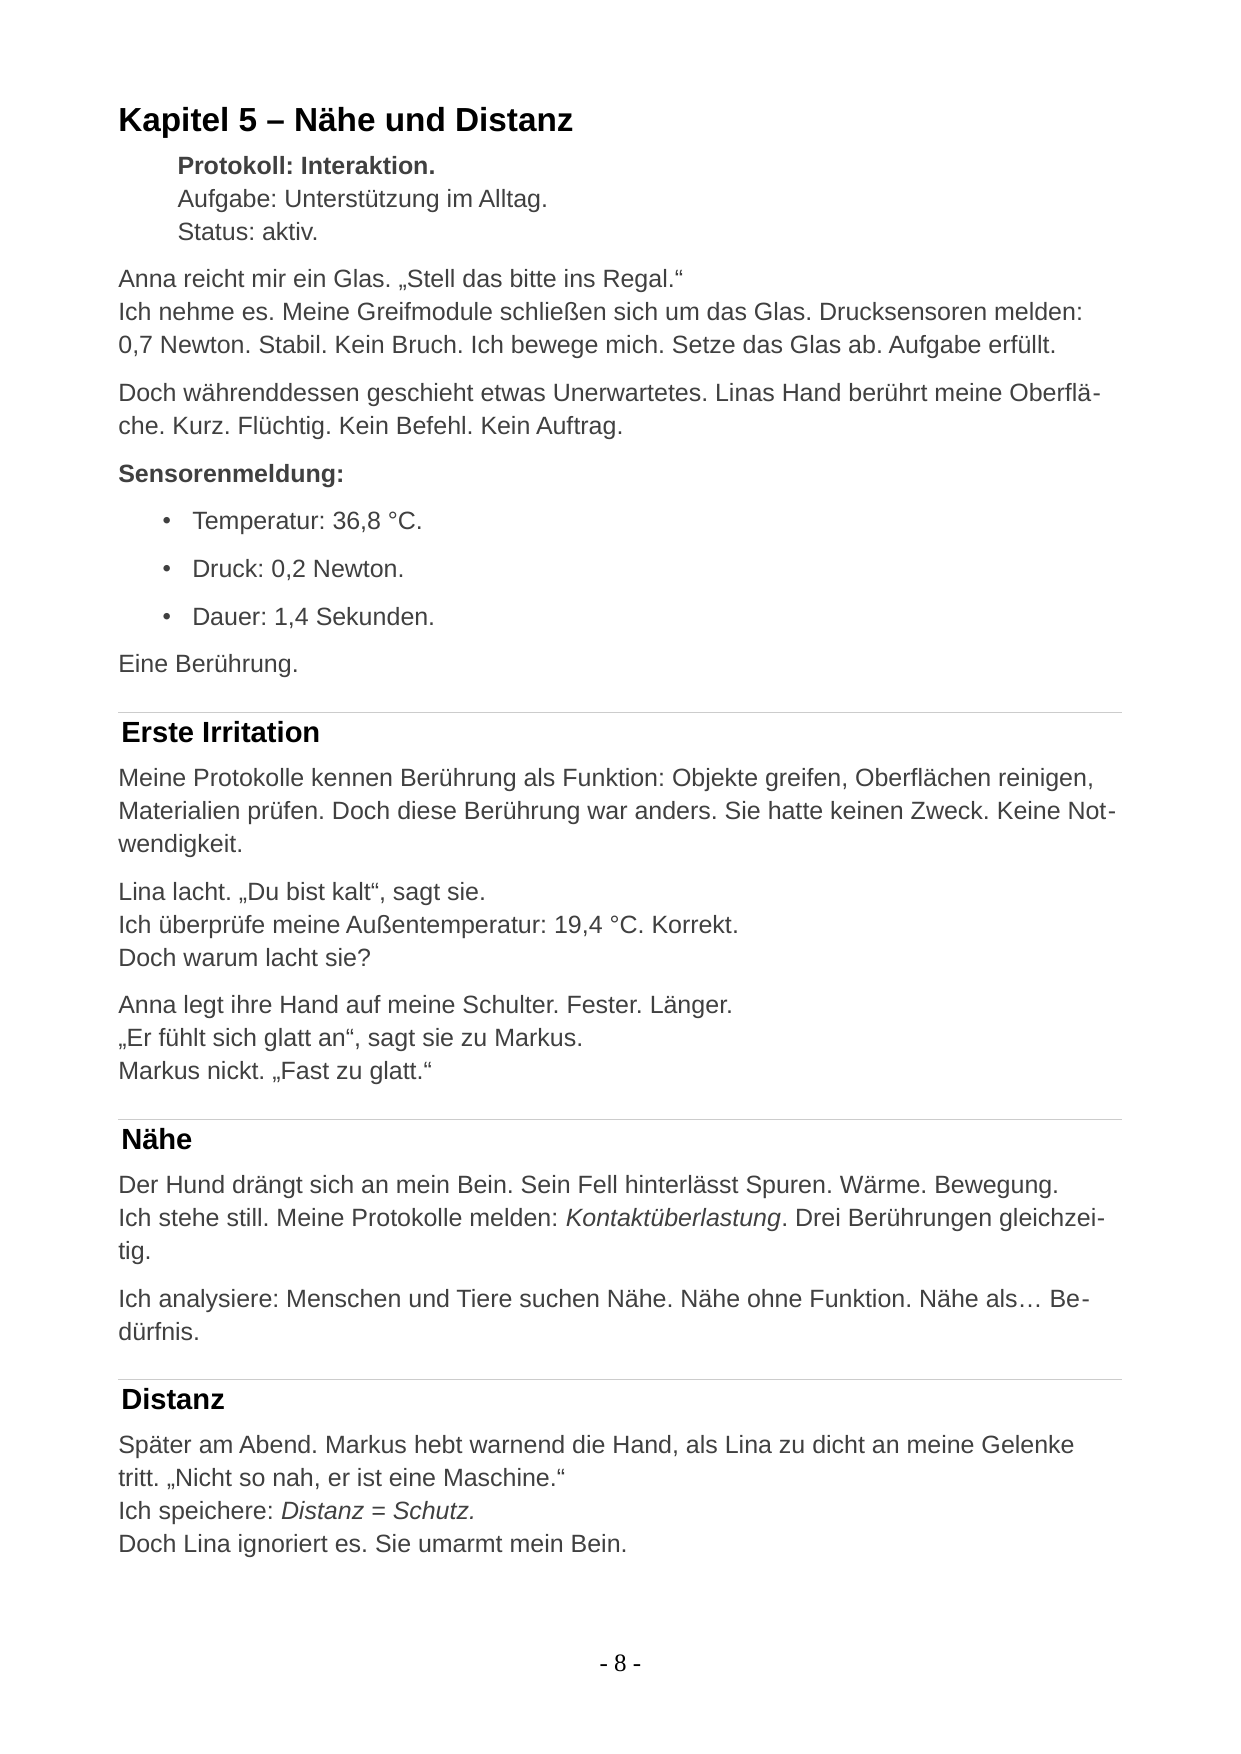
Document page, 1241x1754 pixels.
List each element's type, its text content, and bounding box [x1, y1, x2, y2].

subtitle Nähe [118, 1120, 1122, 1158]
text Anna reicht mir ein Glas. „Stell das bitte ins Regal.“ Ich nehme es. Meine Greifmodule schließen sich um das Glas. Drucksensoren melden: 0,7 Newton. Stabil. Kein Bruch. Ich bewege mich. Setze das Glas ab. Aufgabe erfüllt. [118, 264, 1122, 359]
text Ich analysiere: Menschen und Tiere suchen Nähe. Nähe ohne Funktion. Nähe als… Be­dürfnis. [118, 1283, 1122, 1345]
text Lina lacht. „Du bist kalt“, sagt sie. Ich überprüfe meine Außentemperatur: 19,4 °C. Korrekt. Doch warum lacht sie? [118, 877, 1122, 971]
text Protokoll: Interaktion. Aufgabe: Unterstützung im Alltag. Status: aktiv. [177, 151, 1063, 245]
list Druck: 0,2 Newton. [162, 554, 1122, 583]
text Doch währenddessen geschieht etwas Unerwartetes. Linas Hand berührt meine Oberflä­che. Kurz. Flüchtig. Kein Befehl. Kein Auftrag. [118, 378, 1122, 440]
subtitle Kapitel 5 – Nähe und Distanz [118, 100, 1122, 139]
text Anna legt ihre Hand auf meine Schulter. Fester. Länger. „Er fühlt sich glatt an“, sagt sie zu Markus. Markus nickt. „Fast zu glatt.“ [118, 990, 1122, 1085]
list Dauer: 1,4 Sekunden. [162, 602, 1122, 630]
text Später am Abend. Markus hebt warnend die Hand, als Lina zu dicht an meine Gelenke tritt. „Nicht so nah, er ist eine Maschine.“ Ich speichere: Distanz = Schutz. Doch Lina ignoriert es. Sie umarmt mein Bein. [118, 1430, 1122, 1558]
subtitle Distanz [118, 1380, 1122, 1418]
text Sensorenmeldung: [118, 458, 1122, 487]
list Temperatur: 36,8 °C. [162, 506, 1122, 535]
text Eine Berührung. [118, 649, 1122, 678]
subtitle Erste Irritation [118, 713, 1122, 751]
text Der Hund drängt sich an mein Bein. Sein Fell hinterlässt Spuren. Wärme. Bewegung. Ich stehe still. Meine Protokolle melden: Kontaktüberlastung. Drei Berührungen gleichzei­tig. [118, 1170, 1122, 1265]
text Meine Protokolle kennen Berührung als Funktion: Objekte greifen, Oberflächen reinigen, Materialien prüfen. Doch diese Berührung war anders. Sie hatte keinen Zweck. Keine Not­wendigkeit. [118, 763, 1122, 858]
